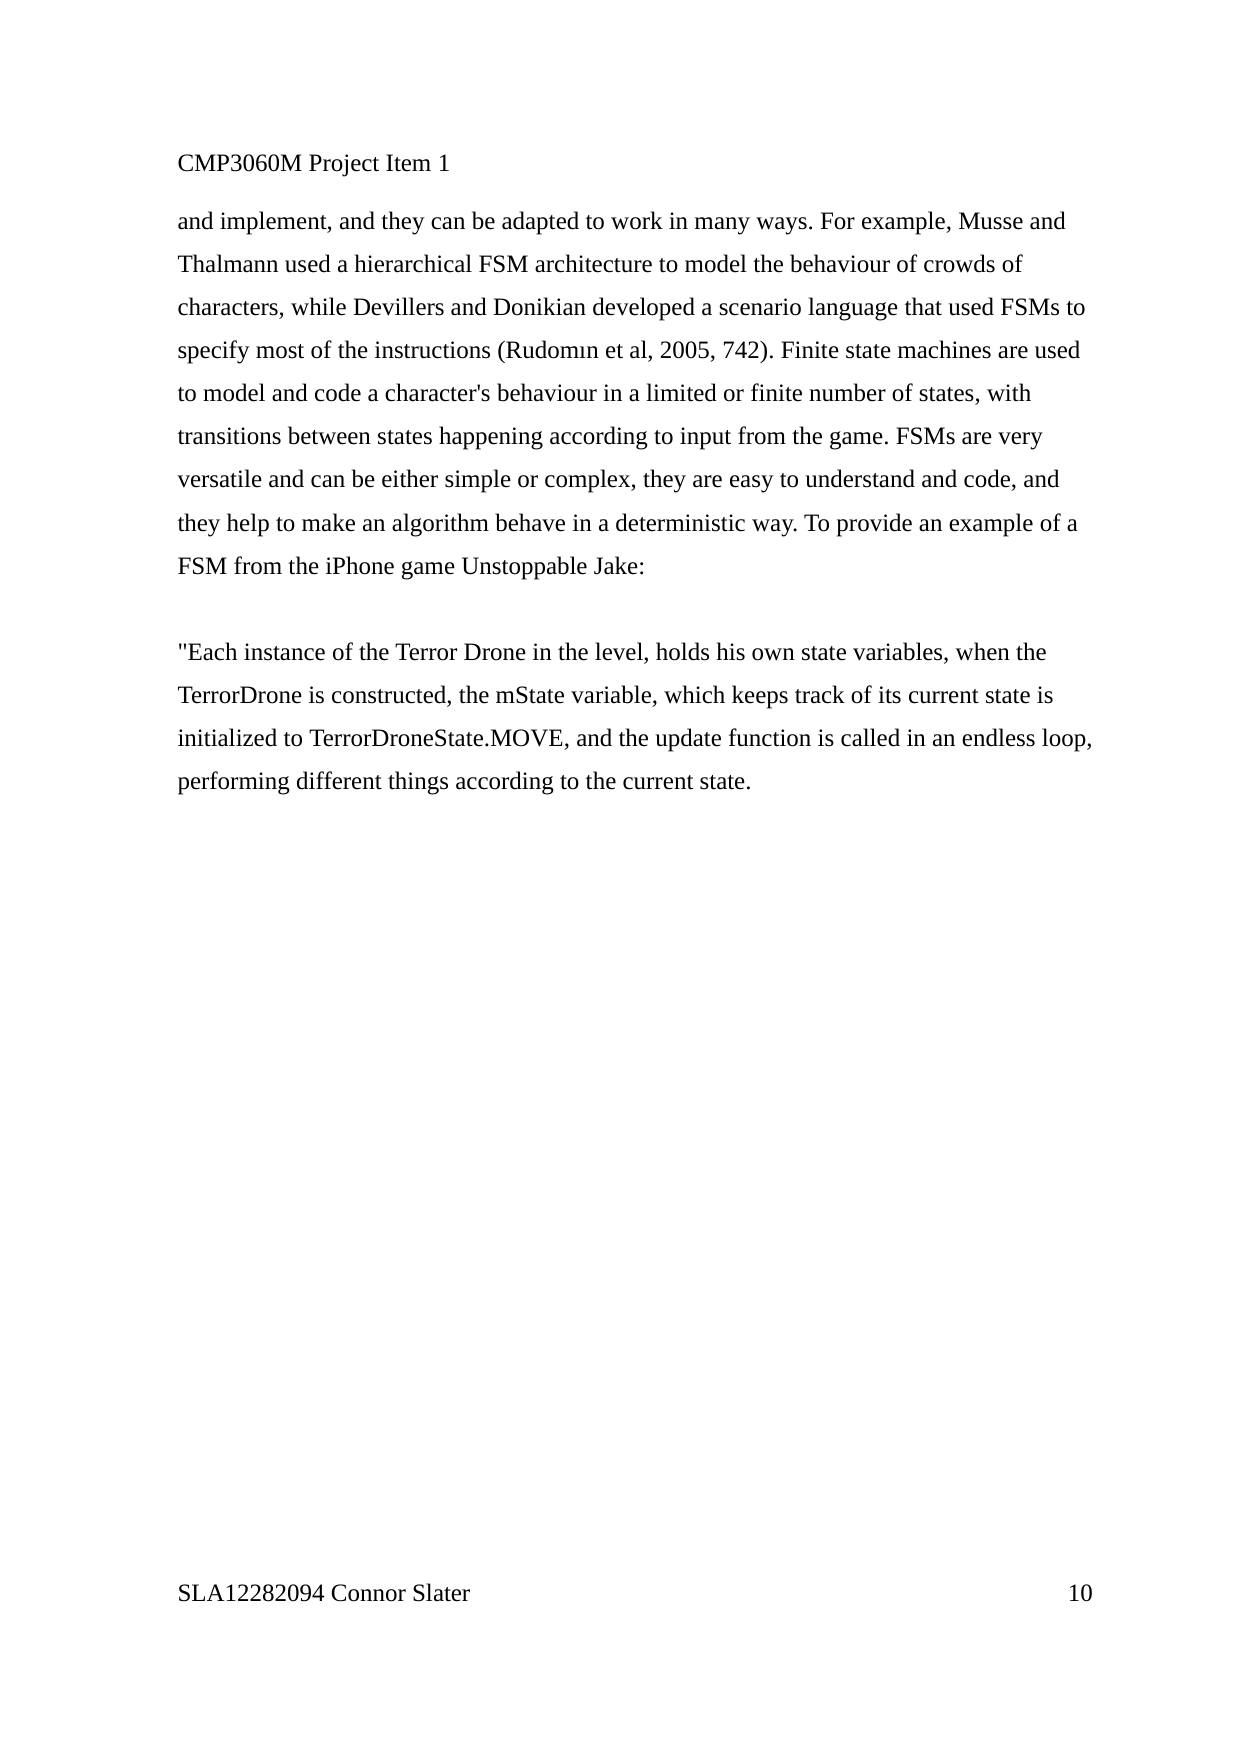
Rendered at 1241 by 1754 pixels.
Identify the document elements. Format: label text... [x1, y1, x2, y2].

text "Each instance of the Terror Drone in the level, holds his own state variables, when the TerrorDrone is constructed, the mState variable, which keeps track of its current state is initialized to TerrorDroneState.MOVE, and the update function is called in an endless loop, performing different things according to the current state. [177, 637, 1093, 795]
text and implement, and they can be adapted to work in many ways. For example, Musse and Thalmann used a hierarchical FSM architecture to model the behaviour of crowds of characters, while Devillers and Donikian developed a scenario language that used FSMs to specify most of the instructions (Rudomın et al, 2005, 742). Finite state machines are used to model and code a character's behaviour in a limited or finite number of states, with transitions between states happening according to input from the game. FSMs are very versatile and can be either simple or complex, they are easy to understand and code, and they help to make an algorithm behave in a deterministic way. To provide an example of a FSM from the iPhone game Unstoppable Jake: [177, 206, 1093, 579]
